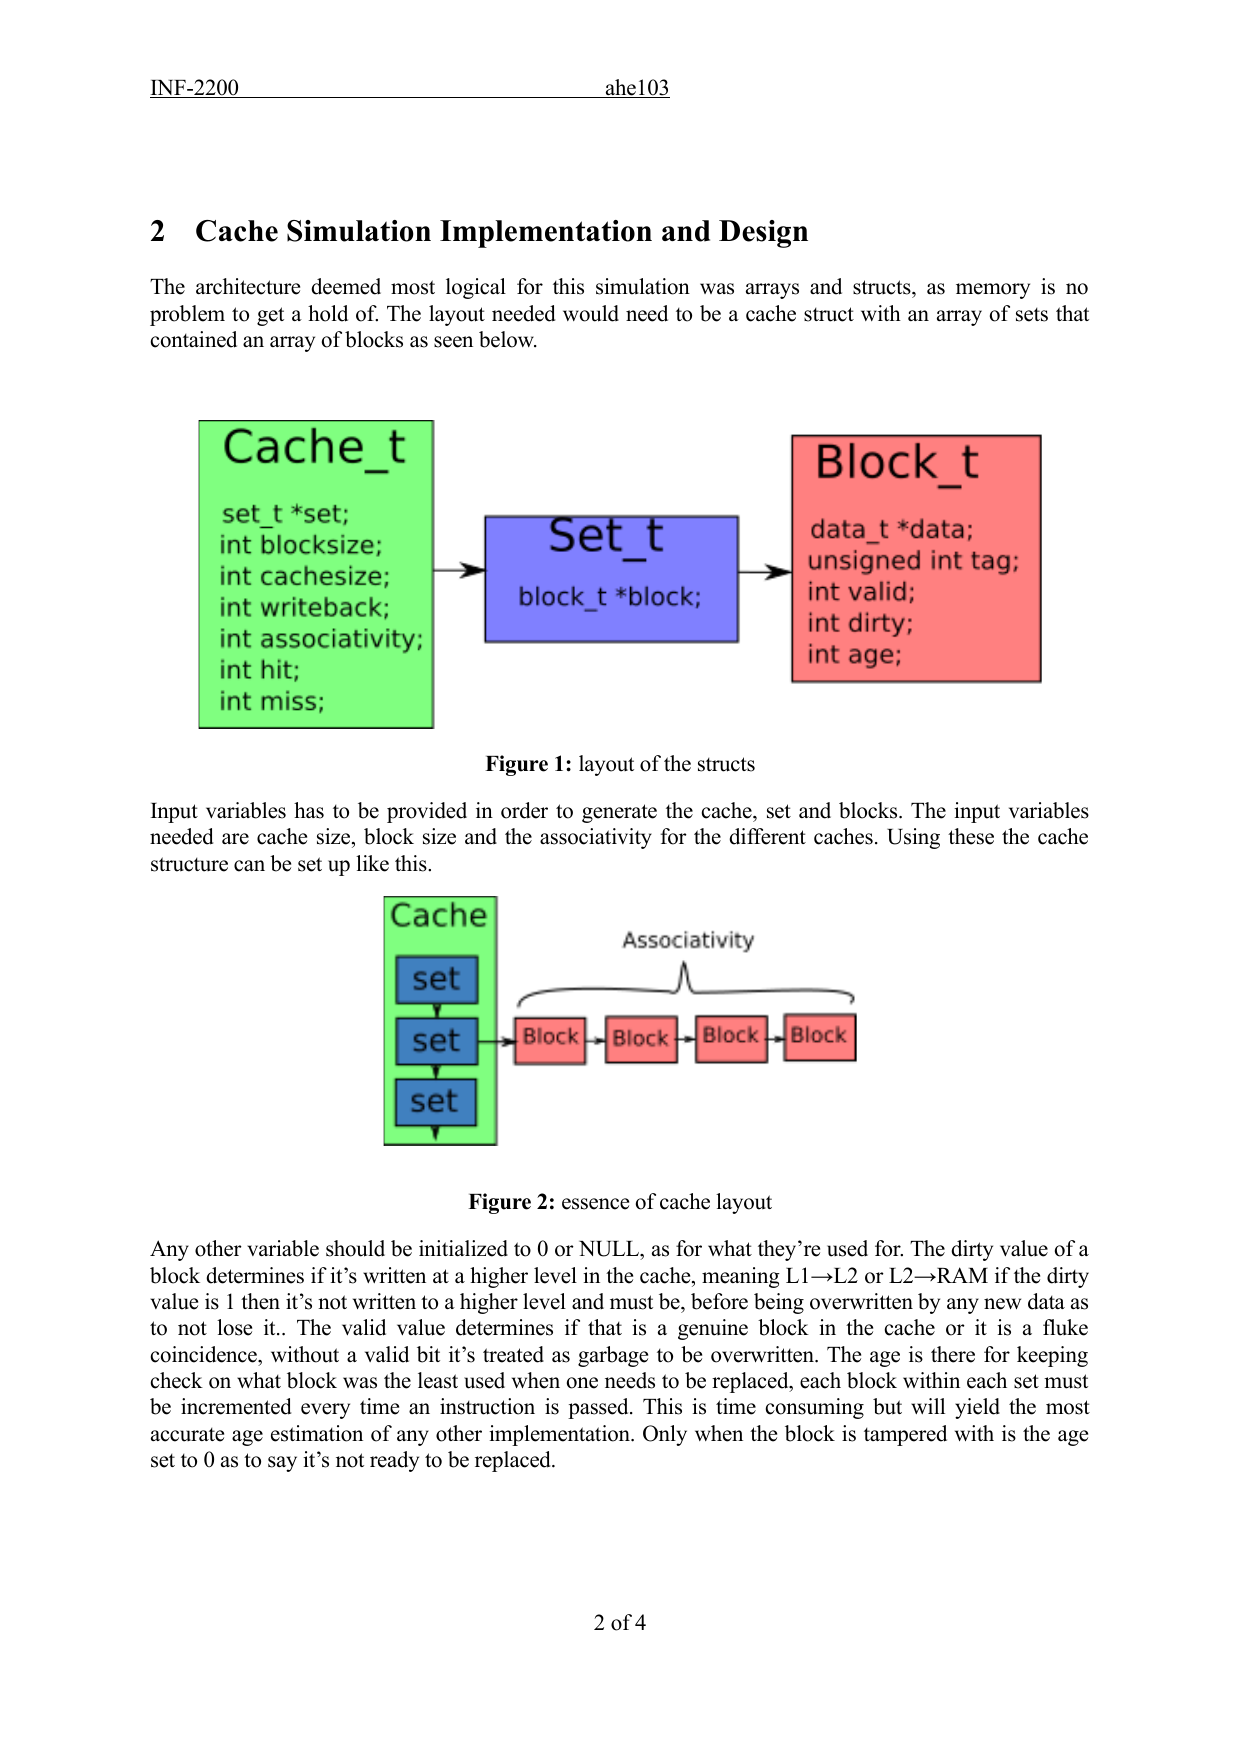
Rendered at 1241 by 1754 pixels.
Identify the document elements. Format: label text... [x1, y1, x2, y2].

text Figure 1: layout of the structs [150, 704, 1090, 776]
subtitle Cache Simulation Implementation and Design [150, 212, 1090, 248]
picture [383, 896, 857, 1146]
picture [198, 420, 1042, 729]
text Any other variable should be initialized to 0 or NULL, as for what they’re used for. The dirty value of a block determines if it’s written at a higher level in the cache, meaning L1→L2 or L2→RAM if the dirty value is 1 then it’s not written to a higher level and must be, before being overwritten by any new data as to not lose it.. The valid value determines if that is a genuine block in the cache or it is a fluke coincidence, without a valid bit it’s treated as garbage to be overwritten. The age is there for keeping check on what block was the least used when one needs to be replaced, each block within each set must be incremented every time an instruction is passed. This is time consuming but will yield the most accurate age estimation of any other implementation. Only when the block is tampered with is the age set to 0 as to say it’s not ready to be replaced. [150, 1235, 1090, 1472]
text Figure 2: essence of cache layout [150, 1188, 1090, 1214]
text The architecture deemed most logical for this simulation was arrays and structs, as memory is no problem to get a hold of. The layout needed would need to be a cache struct with an array of sets that contained an array of blocks as seen below. [150, 273, 1090, 352]
text Input variables has to be provided in order to generate the cache, set and blocks. The input variables needed are cache size, block size and the associativity for the different caches. Using these the cache structure can be set up like this. [150, 797, 1090, 876]
